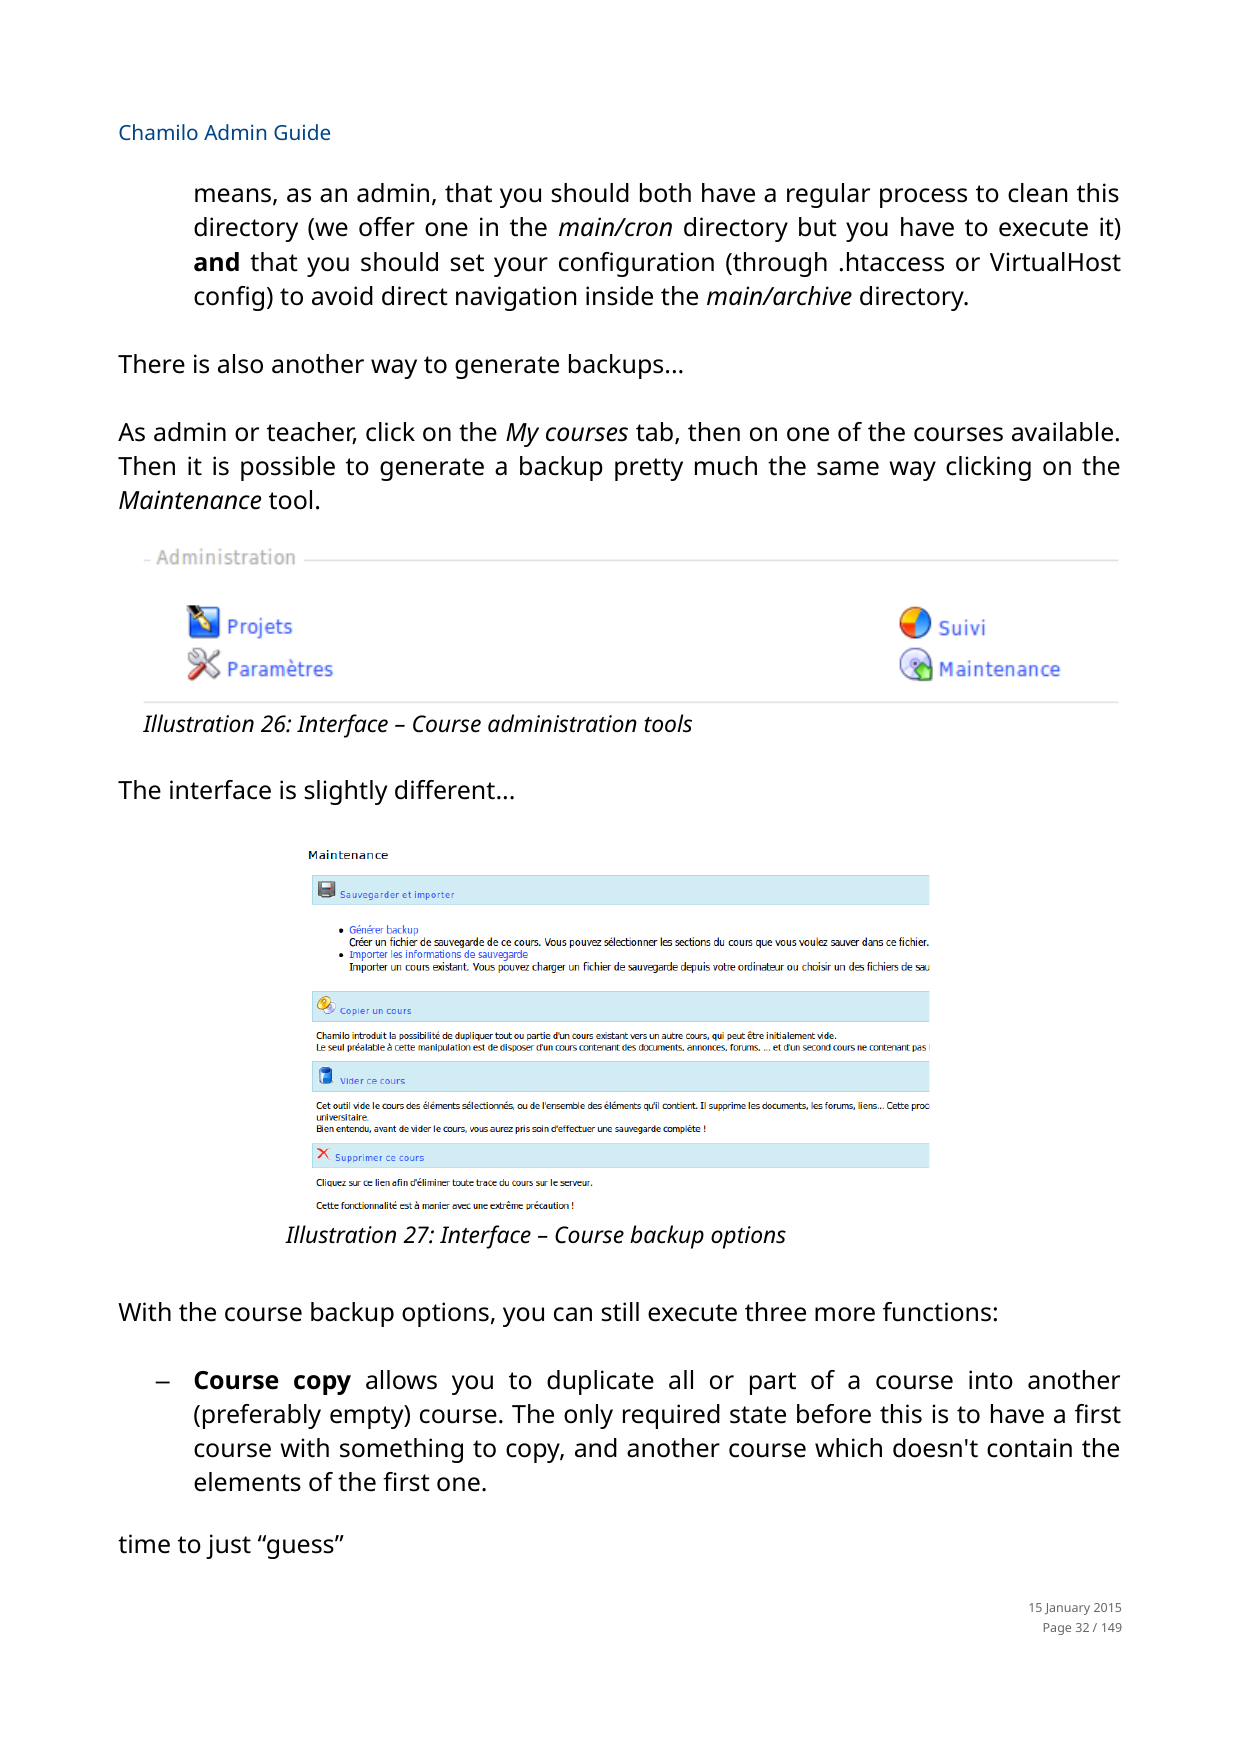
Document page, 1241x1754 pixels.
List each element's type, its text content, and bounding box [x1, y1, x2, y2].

text The interface is slightly different... [118, 773, 1122, 807]
picture [143, 541, 1119, 708]
text Illustration 26: Interface – Course administration tools [143, 708, 1118, 739]
list time to just “guess” [118, 1527, 1122, 1561]
text With the course backup options, you can still execute three more functions: [118, 1295, 1122, 1329]
text As admin or teacher, click on the My courses tab, then on one of the courses available. Then it is possible to generate a backup pretty much the same way clicking on the Maintenance tool. [118, 414, 1122, 517]
list Course copy allows you to duplicate all or part of a course into another (preferably empty) course. The only required state before this is to have a first course with something to copy, and another course which doesn't contain the elements of the first one. [156, 1363, 1122, 1499]
text Illustration 27: Interface – Course backup options [286, 853, 954, 1250]
text There is also another way to generate backups... [118, 346, 1122, 380]
list On clicking the Generate backup button, Chamilo creates a backup file which, by default, ends up in its chamilo/archive directory. You can thus recover it by direct access, but that means other people can also have access to it. This means, as an admin, that you should both have a regular process to clean this directory (we offer one in the main/cron directory but you have to execute it) and that you should set your configuration (through .htaccess or VirtualHost config) to avoid direct navigation inside the main/archive directory. [156, 176, 1122, 312]
picture [307, 845, 930, 1219]
